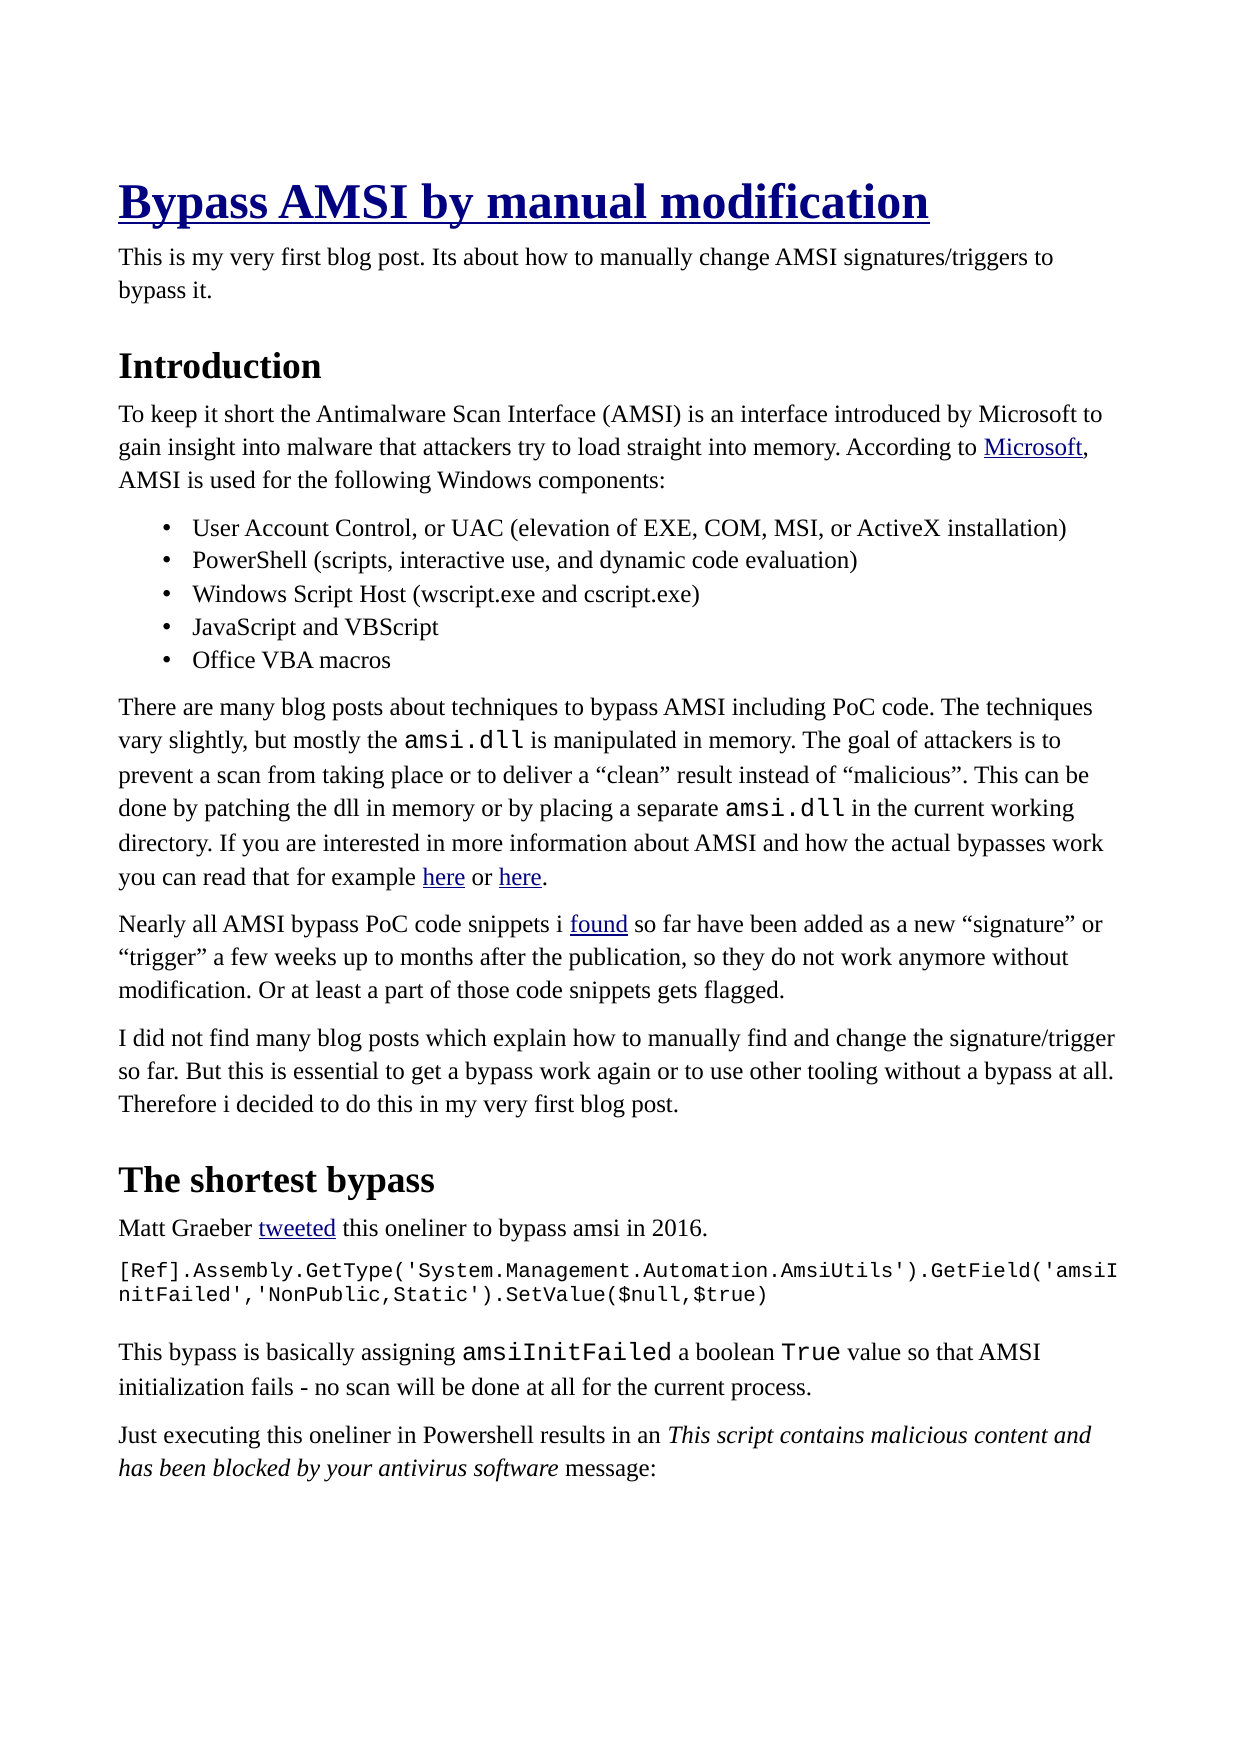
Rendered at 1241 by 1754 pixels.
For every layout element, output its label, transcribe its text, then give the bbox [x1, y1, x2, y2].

text To keep it short the Antimalware Scan Interface (AMSI) is an interface introduced by Microsoft to gain insight into malware that attackers try to load straight into memory. According to Microsoft, AMSI is used for the following Windows components: [118, 399, 1122, 494]
list Windows Script Host (wscript.exe and cscript.exe) [162, 579, 1122, 607]
text Matt Graeber tweeted this oneliner to bypass amsi in 2016. [118, 1213, 1122, 1242]
list JavaScript and VBScript [162, 612, 1122, 640]
text This is my very first blog post. Its about how to manually change AMSI signatures/triggers to bypass it. [118, 242, 1122, 304]
subtitle The shortest bypass [118, 1157, 1122, 1200]
text There are many blog posts about techniques to bypass AMSI including PoC code. The techniques vary slightly, but mostly the amsi.dll is manipulated in memory. The goal of attackers is to prevent a scan from taking place or to deliver a “clean” result instead of “malicious”. This can be done by patching the dll in memory or by placing a separate amsi.dll in the current working directory. If you are interested in more information about AMSI and how the actual bypasses work you can read that for example here or here. [118, 692, 1122, 890]
text This bypass is basically assigning amsiInitFailed a boolean True value so that AMSI initialization fails - no scan will be done at all for the current process. [118, 1337, 1122, 1401]
list User Account Control, or UAC (elevation of EXE, COM, MSI, or ActiveX installation) [162, 513, 1122, 541]
text [Ref].Assembly.GetType('System.Management.Automation.AmsiUtils').GetField('amsiInitFailed','NonPublic,Static').SetValue($null,$true) [118, 1261, 1122, 1308]
subtitle Bypass AMSI by manual modification [118, 172, 1122, 229]
text Just executing this oneliner in Powershell results in an This script contains malicious content and has been blocked by your antivirus software message: [118, 1420, 1122, 1482]
subtitle Introduction [118, 343, 1122, 386]
text Nearly all AMSI bypass PoC code snippets i found so far have been added as a new “signature” or “trigger” a few weeks up to months after the publication, so they do not work anymore without modification. Or at least a part of those code snippets gets flagged. [118, 909, 1122, 1004]
list Office VBA macros [162, 645, 1122, 673]
list PowerShell (scripts, interactive use, and dynamic code evaluation) [162, 546, 1122, 574]
text I did not find many blog posts which explain how to manually find and change the signature/trigger so far. But this is essential to get a bypass work again or to use other tooling without a bypass at all. Therefore i decided to do this in my very first blog post. [118, 1023, 1122, 1118]
